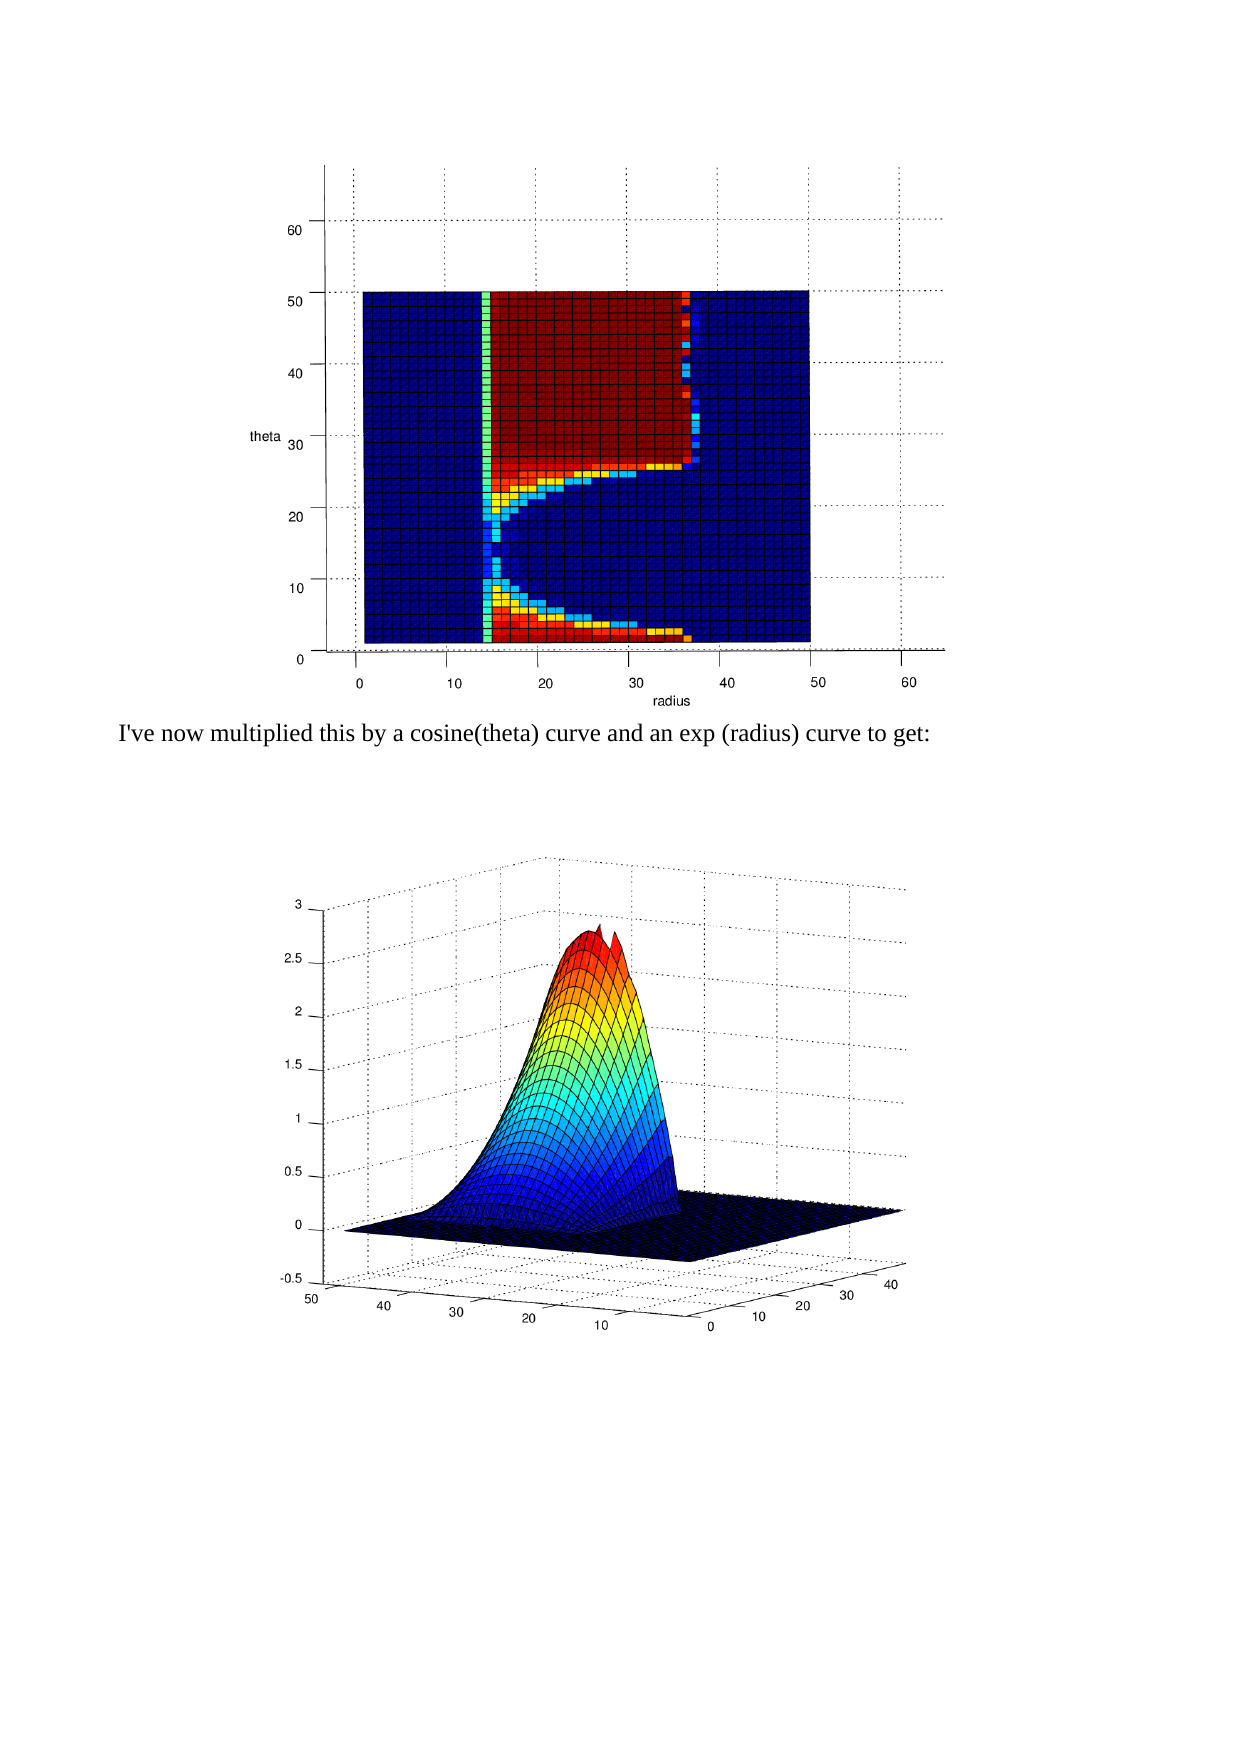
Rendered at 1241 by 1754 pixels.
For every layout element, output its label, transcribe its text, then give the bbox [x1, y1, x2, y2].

picture [225, 815, 977, 1378]
text I've now multiplied this by a cosine(theta) curve and an exp (radius) curve to get: [118, 118, 1122, 747]
picture [220, 118, 1020, 718]
